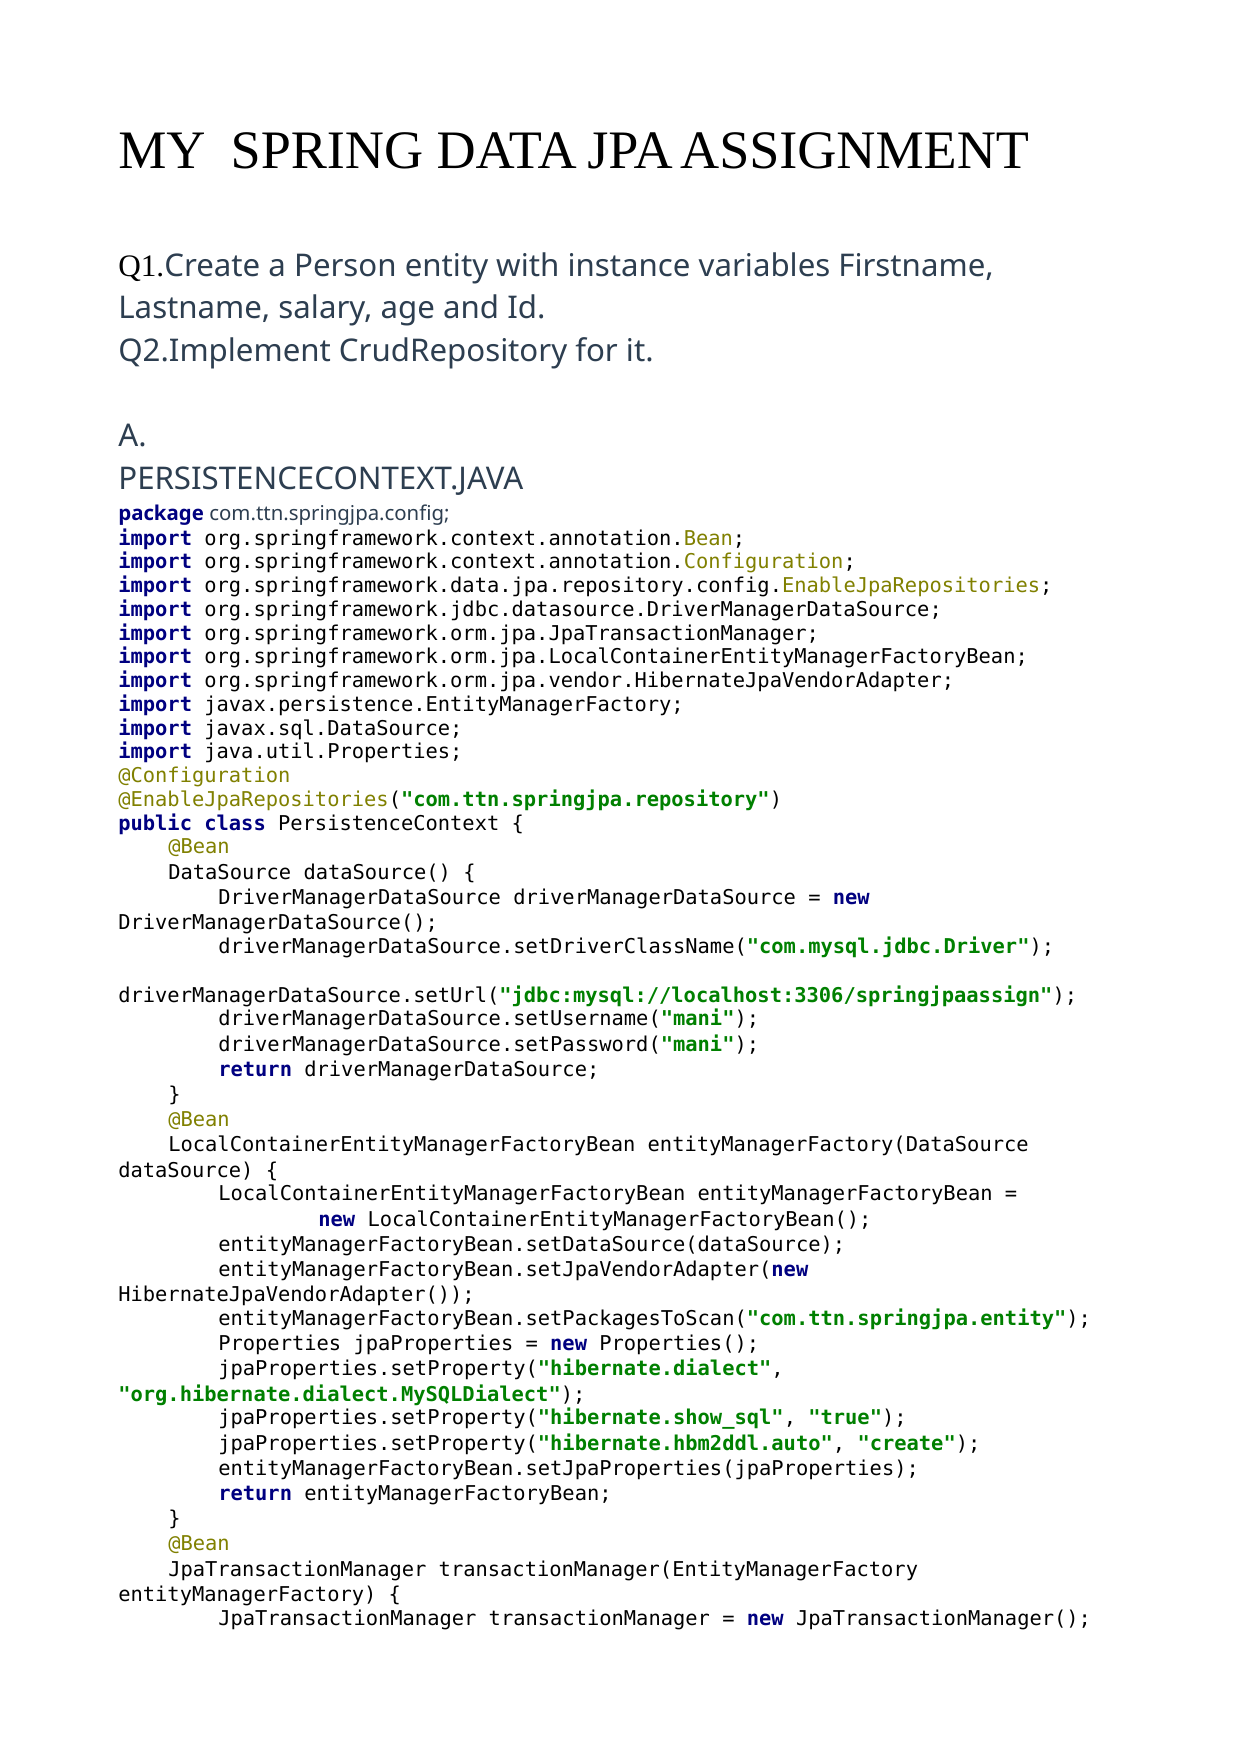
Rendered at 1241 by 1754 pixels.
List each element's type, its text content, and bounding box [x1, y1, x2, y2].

text import org.springframework.orm.jpa.vendor.HibernateJpaVendorAdapter; [118, 669, 1122, 692]
text @EnableJpaRepositories("com.ttn.springjpa.repository") [118, 787, 1122, 811]
text import java.util.Properties; [118, 740, 1122, 764]
text return driverManagerDataSource; [118, 1057, 1122, 1082]
text jpaProperties.setProperty("hibernate.dialect", "org.hibernate.dialect.MySQLDialect"); [118, 1357, 1122, 1406]
text entityManagerFactoryBean.setJpaVendorAdapter(new HibernateJpaVendorAdapter()); [118, 1257, 1122, 1306]
text import org.springframework.orm.jpa.JpaTransactionManager; [118, 621, 1122, 645]
text @Bean [118, 835, 1122, 860]
text DataSource dataSource() { [118, 860, 1122, 885]
text DriverManagerDataSource driverManagerDataSource = new DriverManagerDataSource(); [118, 885, 1122, 934]
text package com.ttn.springjpa.config; [118, 498, 1122, 526]
text import javax.persistence.EntityManagerFactory; [118, 692, 1122, 716]
text @Bean [118, 1532, 1122, 1557]
text JpaTransactionManager transactionManager = new JpaTransactionManager(); [118, 1606, 1122, 1631]
text import javax.sql.DataSource; [118, 716, 1122, 740]
text entityManagerFactoryBean.setJpaProperties(jpaProperties); [118, 1456, 1122, 1481]
text } [118, 1507, 1122, 1532]
text driverManagerDataSource.setUrl("jdbc:mysql://localhost:3306/springjpaassign"); [118, 959, 1122, 1007]
text import org.springframework.context.annotation.Configuration; [118, 550, 1122, 574]
text } [118, 1082, 1122, 1108]
text driverManagerDataSource.setDriverClassName("com.mysql.jdbc.Driver"); [118, 934, 1122, 959]
text jpaProperties.setProperty("hibernate.hbm2ddl.auto", "create"); [118, 1431, 1122, 1456]
text driverManagerDataSource.setPassword("mani"); [118, 1032, 1122, 1057]
text LocalContainerEntityManagerFactoryBean entityManagerFactoryBean = [118, 1182, 1122, 1207]
text jpaProperties.setProperty("hibernate.show_sql", "true"); [118, 1406, 1122, 1431]
text import org.springframework.orm.jpa.LocalContainerEntityManagerFactoryBean; [118, 645, 1122, 669]
text driverManagerDataSource.setUsername("mani"); [118, 1007, 1122, 1032]
text Q2.Implement CrudRepository for it. [118, 328, 1122, 371]
text A. [118, 413, 1122, 456]
text @Bean [118, 1108, 1122, 1133]
text public class PersistenceContext { [118, 811, 1122, 835]
text @Configuration [118, 764, 1122, 787]
text import org.springframework.data.jpa.repository.config.EnableJpaRepositories; [118, 574, 1122, 597]
text entityManagerFactoryBean.setDataSource(dataSource); [118, 1232, 1122, 1257]
text Q1.Create a Person entity with instance variables Firstname, Lastname, salary, age and Id. [118, 243, 1122, 328]
text import org.springframework.jdbc.datasource.DriverManagerDataSource; [118, 597, 1122, 621]
text Properties jpaProperties = new Properties(); [118, 1332, 1122, 1357]
text JpaTransactionManager transactionManager(EntityManagerFactory entityManagerFactory) { [118, 1557, 1122, 1606]
text import org.springframework.context.annotation.Bean; [118, 526, 1122, 550]
text return entityManagerFactoryBean; [118, 1481, 1122, 1507]
text PERSISTENCECONTEXT.JAVA [118, 456, 1122, 498]
text MY SPRING DATA JPA ASSIGNMENT [118, 118, 1122, 180]
text LocalContainerEntityManagerFactoryBean entityManagerFactory(DataSource dataSource) { [118, 1133, 1122, 1182]
text entityManagerFactoryBean.setPackagesToScan("com.ttn.springjpa.entity"); [118, 1306, 1122, 1332]
text new LocalContainerEntityManagerFactoryBean(); [118, 1207, 1122, 1232]
